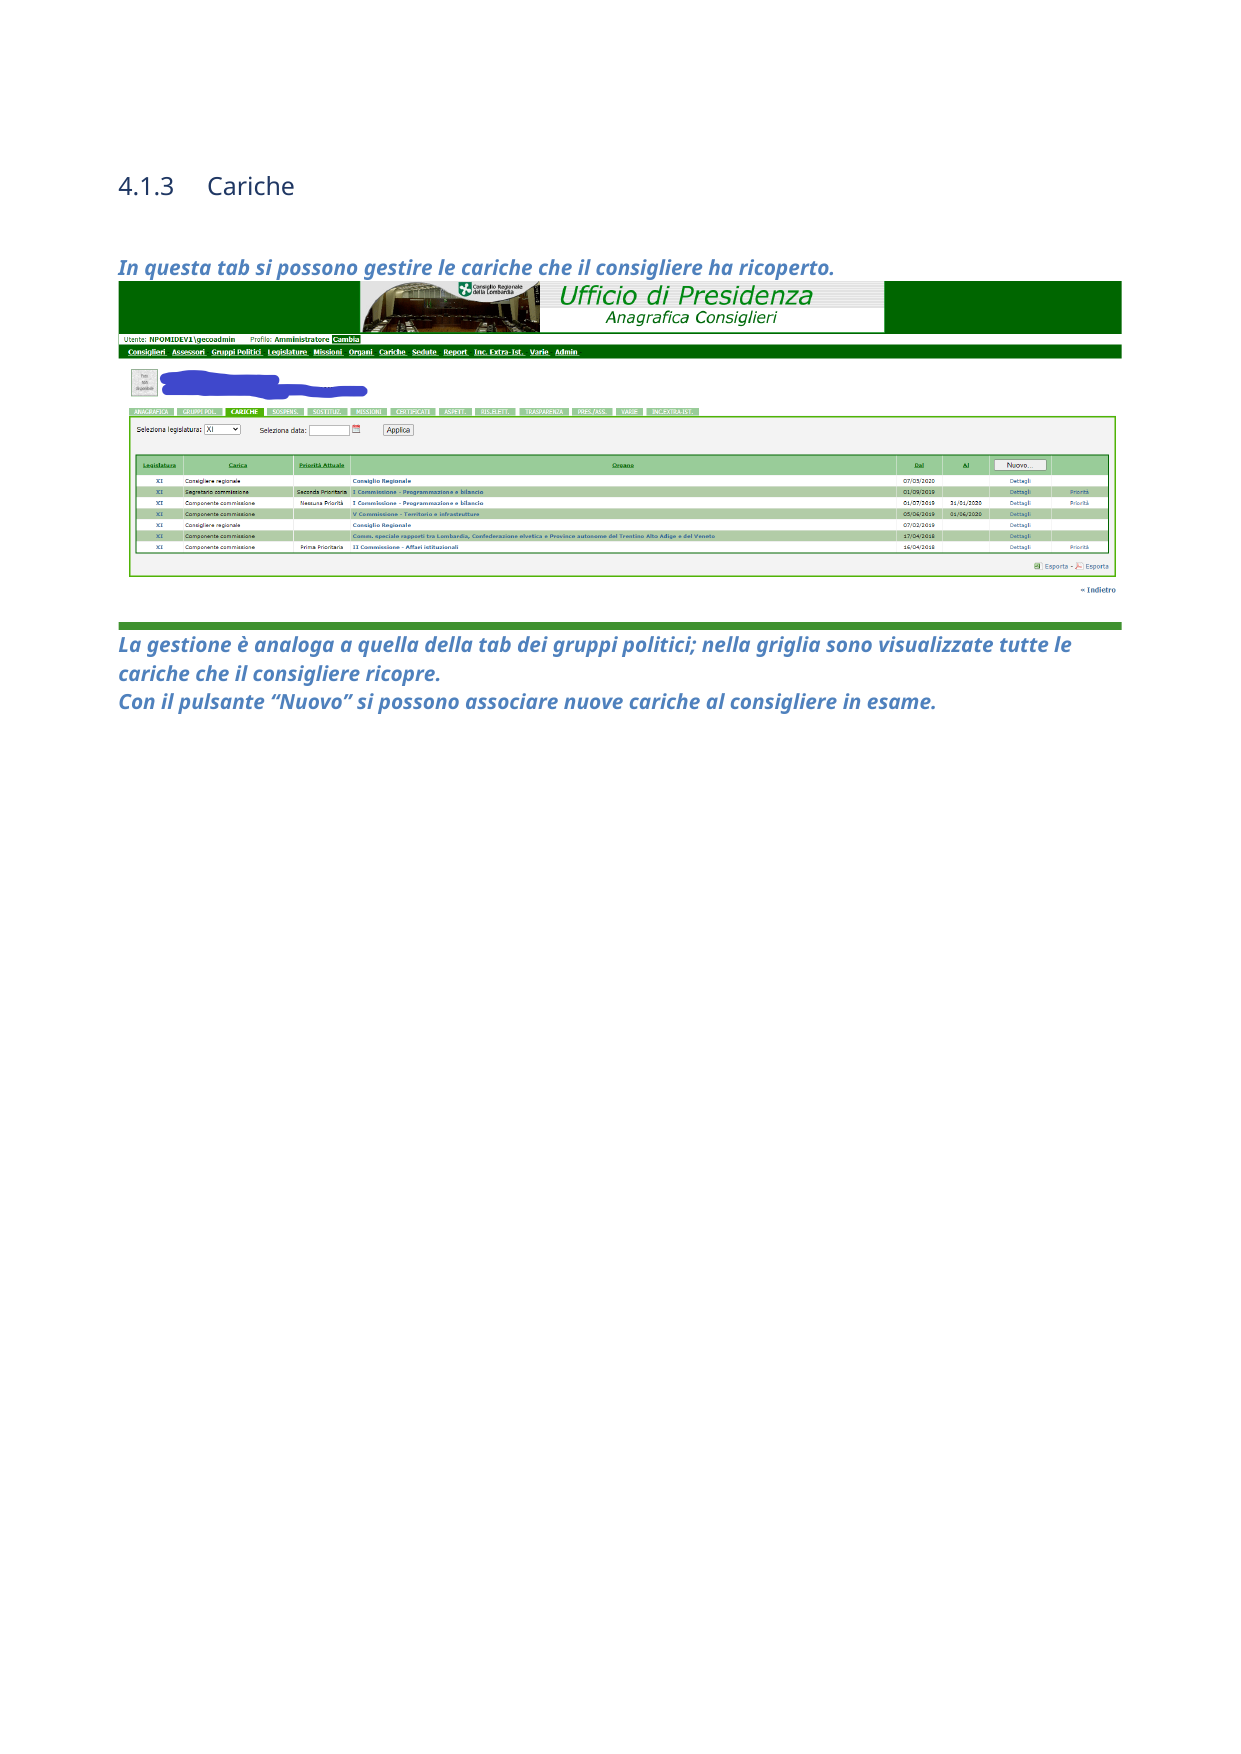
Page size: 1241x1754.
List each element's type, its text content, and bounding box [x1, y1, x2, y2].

text Con il pulsante “Nuovo” si possono associare nuove cariche al consigliere in esame. [118, 687, 1122, 716]
list Cariche [118, 168, 1122, 202]
text In questa tab si possono gestire le cariche che il consigliere ha ricoperto. [118, 253, 1122, 281]
text La gestione è analoga a quella della tab dei gruppi politici; nella griglia sono visualizzate tutte le cariche che il consigliere ricopre. [118, 631, 1122, 687]
